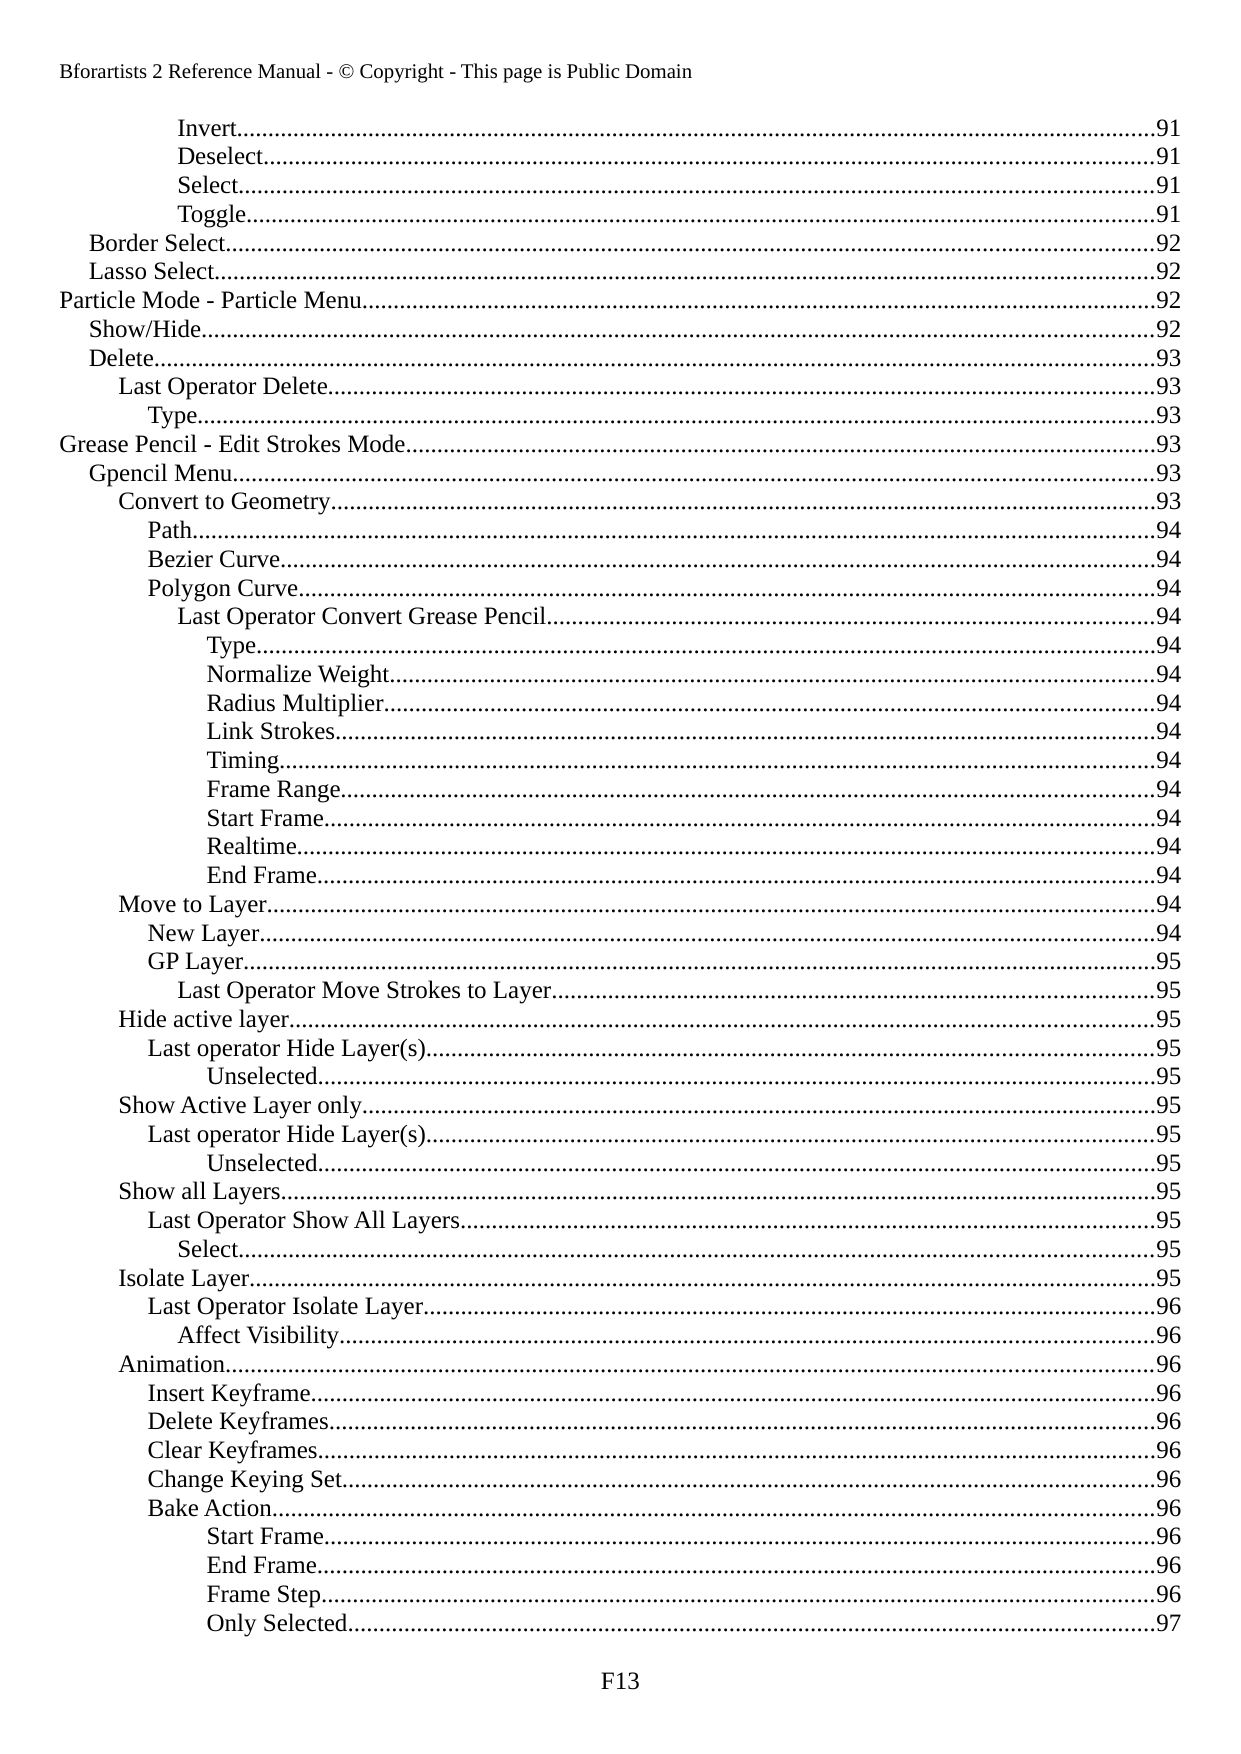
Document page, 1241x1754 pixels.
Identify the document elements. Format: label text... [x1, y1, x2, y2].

text Delete Keyframes 96 [147, 1406, 1181, 1435]
text Type 93 [147, 400, 1181, 429]
text Toggle 91 [177, 199, 1181, 228]
text Frame Step 96 [206, 1579, 1181, 1608]
text Last operator Hide Layer(s) 95 [147, 1033, 1181, 1061]
text Affect Visibility 96 [177, 1320, 1181, 1349]
text Grease Pencil - Edit Strokes Mode 93 [59, 429, 1181, 458]
text Link Strokes 94 [206, 716, 1181, 745]
text Unselected 95 [206, 1061, 1181, 1090]
text Deselect 91 [177, 141, 1181, 170]
text Type 94 [206, 630, 1181, 659]
text Insert Keyframe 96 [147, 1378, 1181, 1406]
text Path 94 [147, 515, 1181, 544]
text Polygon Curve 94 [147, 573, 1181, 601]
text Show Active Layer only 95 [118, 1090, 1181, 1119]
text Last Operator Isolate Layer 96 [147, 1291, 1181, 1320]
text Normalize Weight 94 [206, 659, 1181, 688]
text Lasso Select 92 [88, 256, 1181, 285]
text Start Frame 96 [206, 1521, 1181, 1550]
text Change Keying Set 96 [147, 1464, 1181, 1493]
text Realtime 94 [206, 831, 1181, 860]
text Start Frame 94 [206, 803, 1181, 831]
text Show/Hide 92 [88, 314, 1181, 343]
text Particle Mode - Particle Menu 92 [59, 285, 1181, 314]
text Show all Layers 95 [118, 1176, 1181, 1205]
text Only Selected 97 [206, 1608, 1181, 1636]
text Last Operator Convert Grease Pencil 94 [177, 601, 1181, 630]
text Radius Multiplier 94 [206, 688, 1181, 716]
text Isolate Layer 95 [118, 1263, 1181, 1291]
text Bezier Curve 94 [147, 544, 1181, 573]
text Last Operator Delete 93 [118, 371, 1181, 400]
text Last Operator Show All Layers 95 [147, 1205, 1181, 1234]
text Frame Range 94 [206, 774, 1181, 803]
text Invert 91 [177, 113, 1181, 141]
text End Frame 96 [206, 1550, 1181, 1579]
text Border Select 92 [88, 228, 1181, 256]
text Select 91 [177, 170, 1181, 199]
text Last operator Hide Layer(s) 95 [147, 1119, 1181, 1148]
text Timing 94 [206, 745, 1181, 774]
text Delete 93 [88, 343, 1181, 371]
text Last Operator Move Strokes to Layer 95 [177, 975, 1181, 1004]
text Gpencil Menu 93 [88, 458, 1181, 486]
text Convert to Geometry 93 [118, 486, 1181, 515]
text Unselected 95 [206, 1148, 1181, 1176]
text New Layer 94 [147, 918, 1181, 946]
text Select 95 [177, 1234, 1181, 1263]
text End Frame 94 [206, 860, 1181, 889]
text Hide active layer 95 [118, 1004, 1181, 1033]
text Clear Keyframes 96 [147, 1435, 1181, 1464]
text Animation 96 [118, 1349, 1181, 1378]
text GP Layer 95 [147, 946, 1181, 975]
text Move to Layer 94 [118, 889, 1181, 918]
text Bake Action 96 [147, 1493, 1181, 1521]
